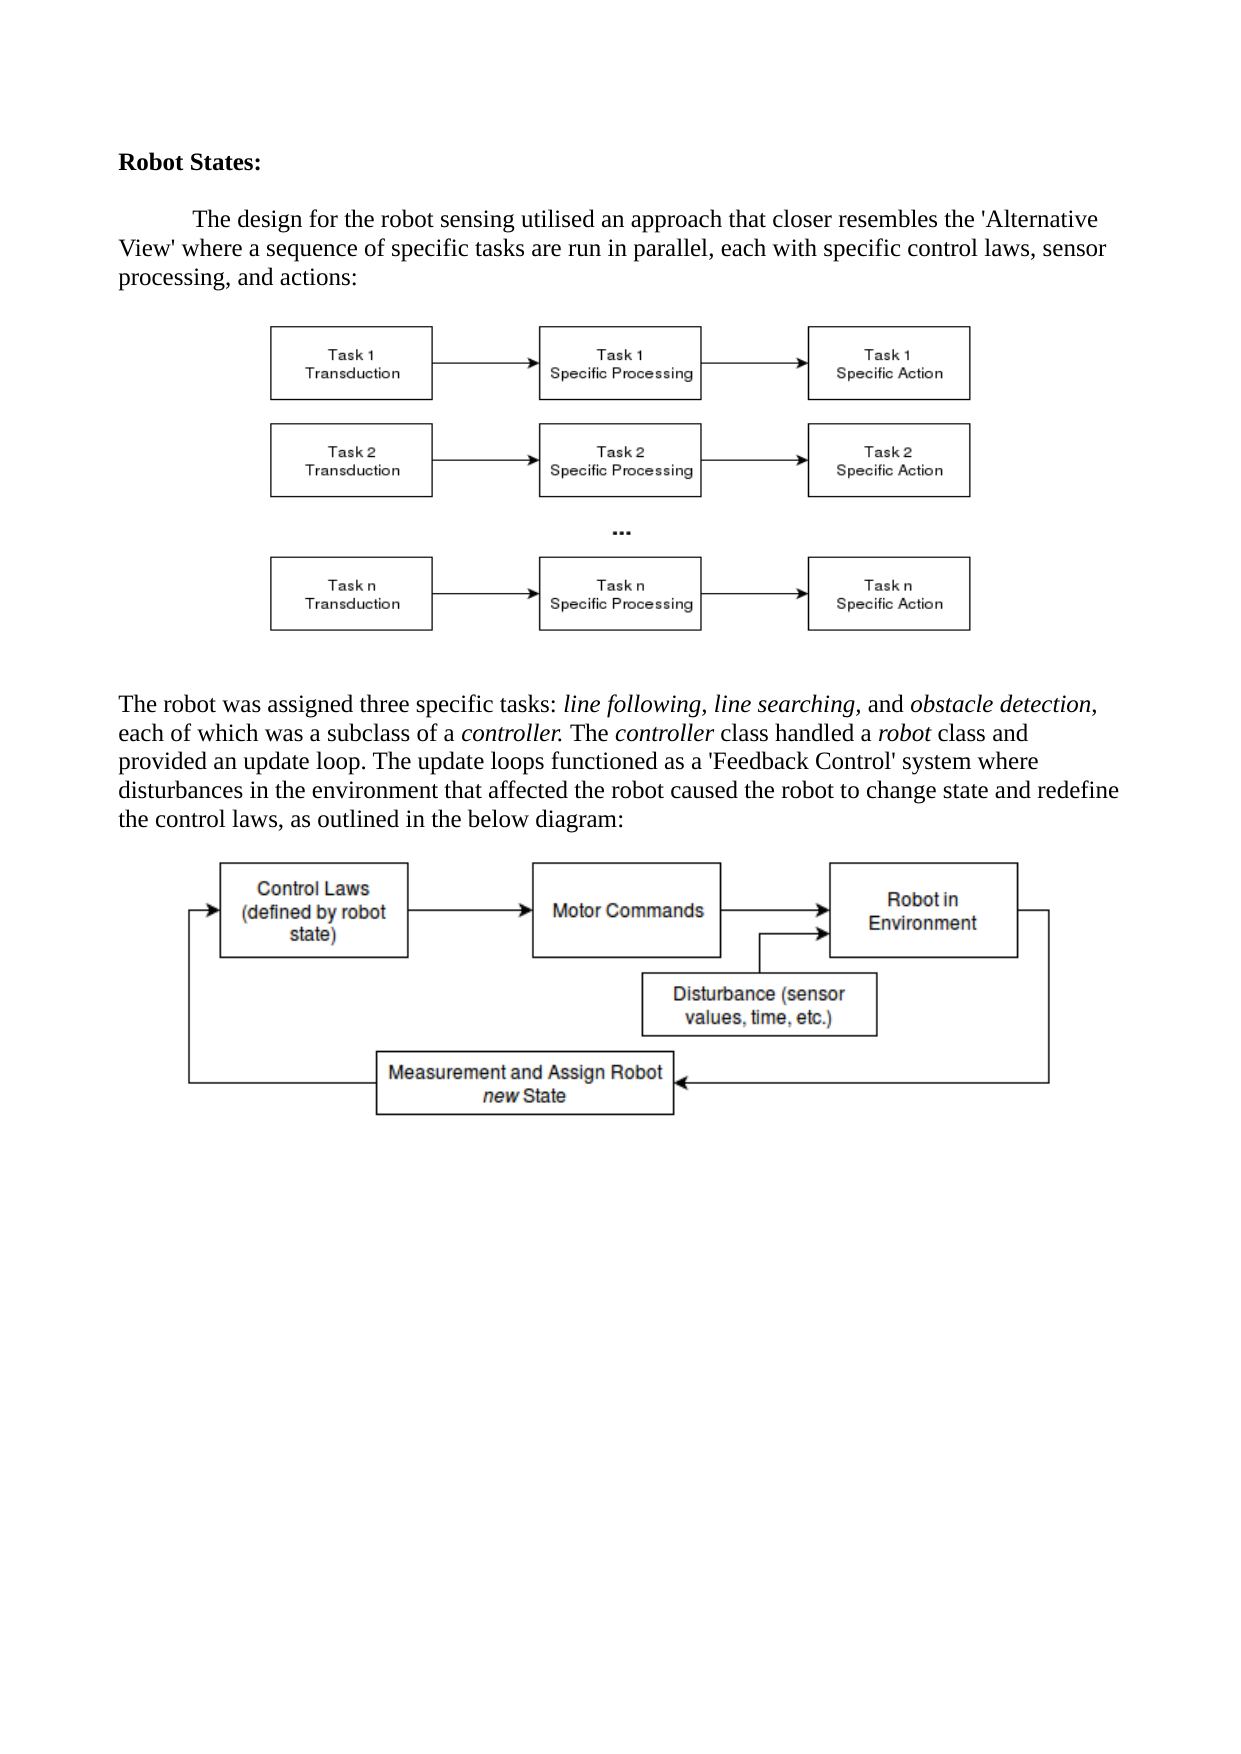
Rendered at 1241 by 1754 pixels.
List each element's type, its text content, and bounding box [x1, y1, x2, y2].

text The robot was assigned three specific tasks: line following, line searching, and obstacle detection, each of which was a subclass of a controller. The controller class handled a robot class and provided an update loop. The update loops functioned as a 'Feedback Control' system where disturbances in the environment that affected the robot caused the robot to change state and redefine the control laws, as outlined in the below diagram: [118, 689, 1122, 833]
text Robot States: [118, 147, 1122, 176]
text The design for the robot sensing utilised an approach that closer resembles the 'Alternative View' where a sequence of specific tasks are run in parallel, each with specific control laws, sensor processing, and actions: [118, 204, 1122, 291]
